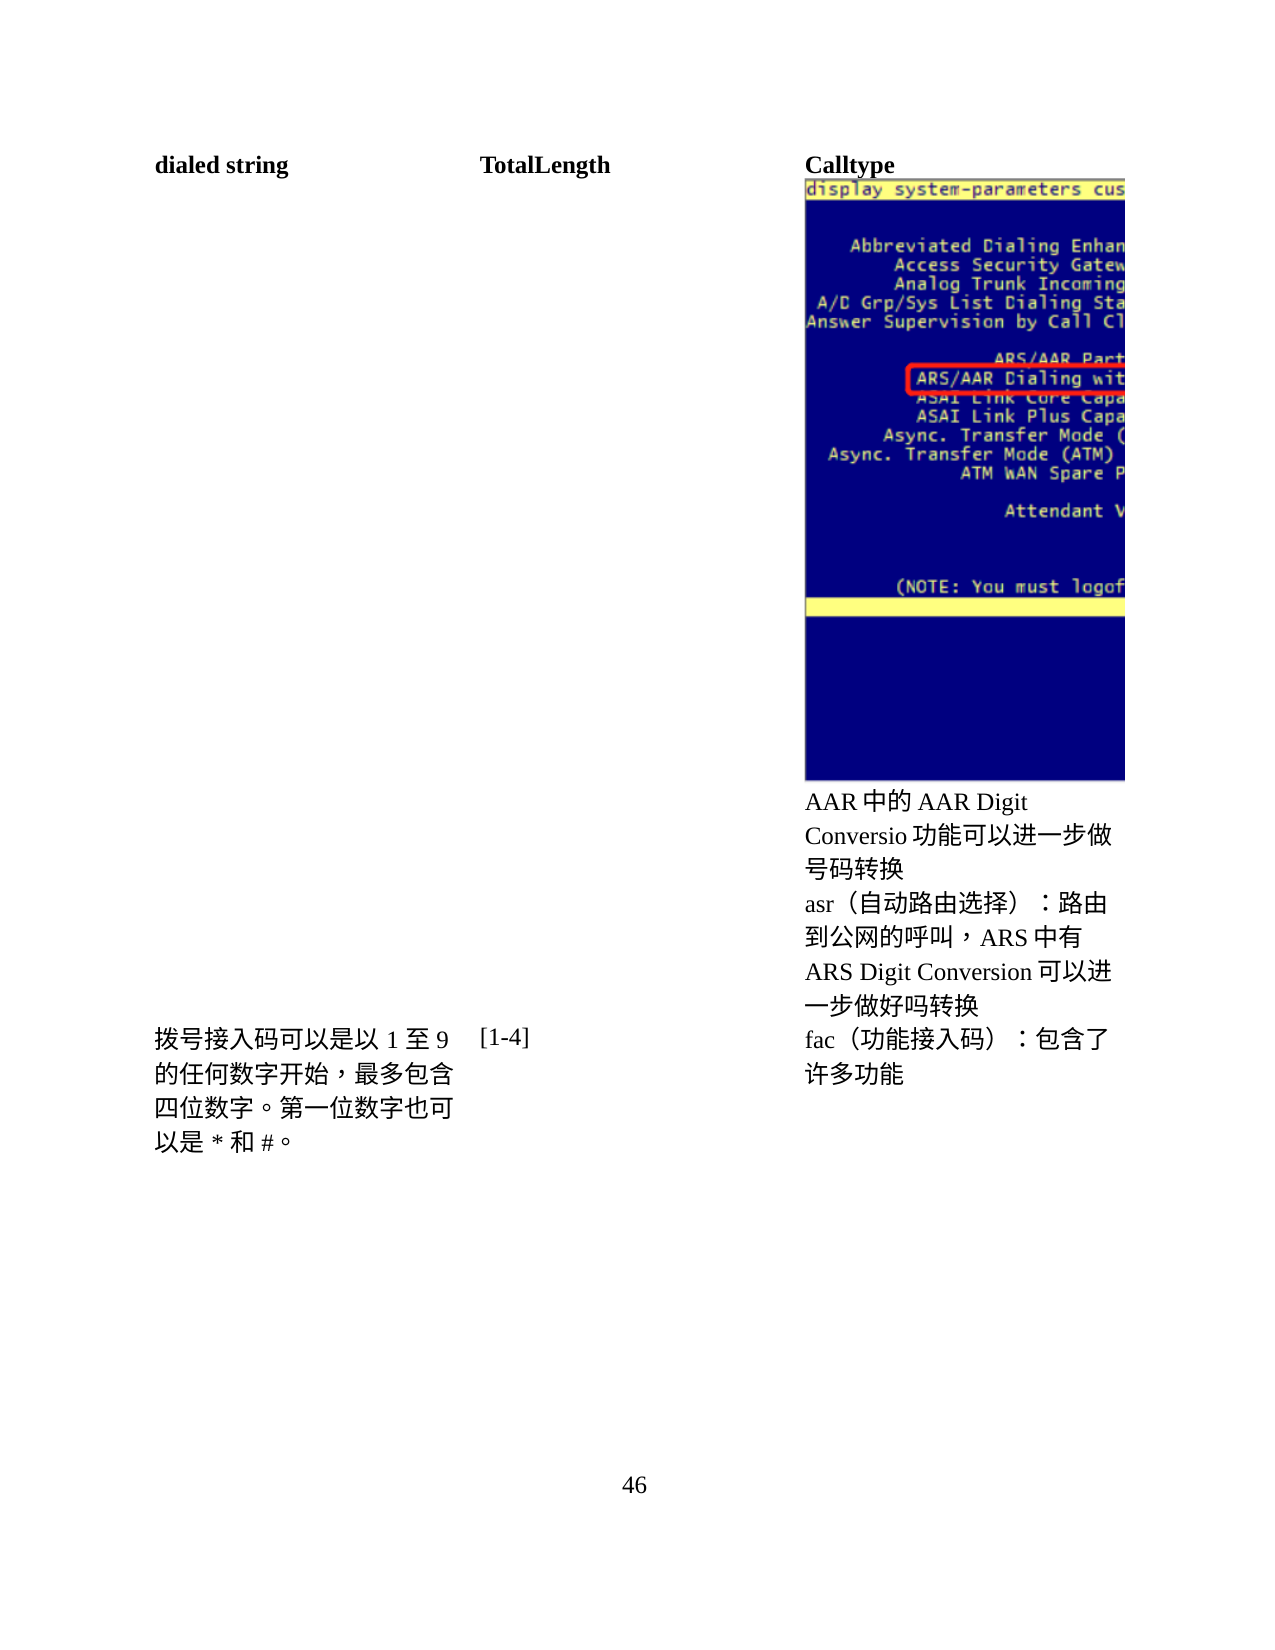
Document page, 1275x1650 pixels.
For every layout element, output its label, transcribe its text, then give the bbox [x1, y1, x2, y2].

picture [804, 178, 1125, 784]
table_cell asr（自动路由选择）：路由到公网的呼叫，ARS中有ARS Digit Conversion可以进一步做好吗转换 [800, 886, 1125, 1022]
table_cell [150, 886, 475, 1022]
table_cell [475, 179, 800, 886]
table_cell [150, 179, 475, 886]
table_cell 拨号接入码可以是以 1 至 9 的任何数字开始，最多包含四位数字。第一位数字也可以是 * 和 #。 [150, 1022, 475, 1158]
table_header TotalLength [475, 150, 800, 179]
table_header Calltype [800, 150, 1125, 179]
table_cell AAR中的AAR Digit Conversio功能可以进一步做号码转换 [800, 179, 1125, 886]
table_cell [475, 886, 800, 1022]
table_cell [1-4] [475, 1022, 800, 1158]
table_cell fac（功能接入码）：包含了许多功能 [800, 1022, 1125, 1158]
table_header dialed string [150, 150, 475, 179]
